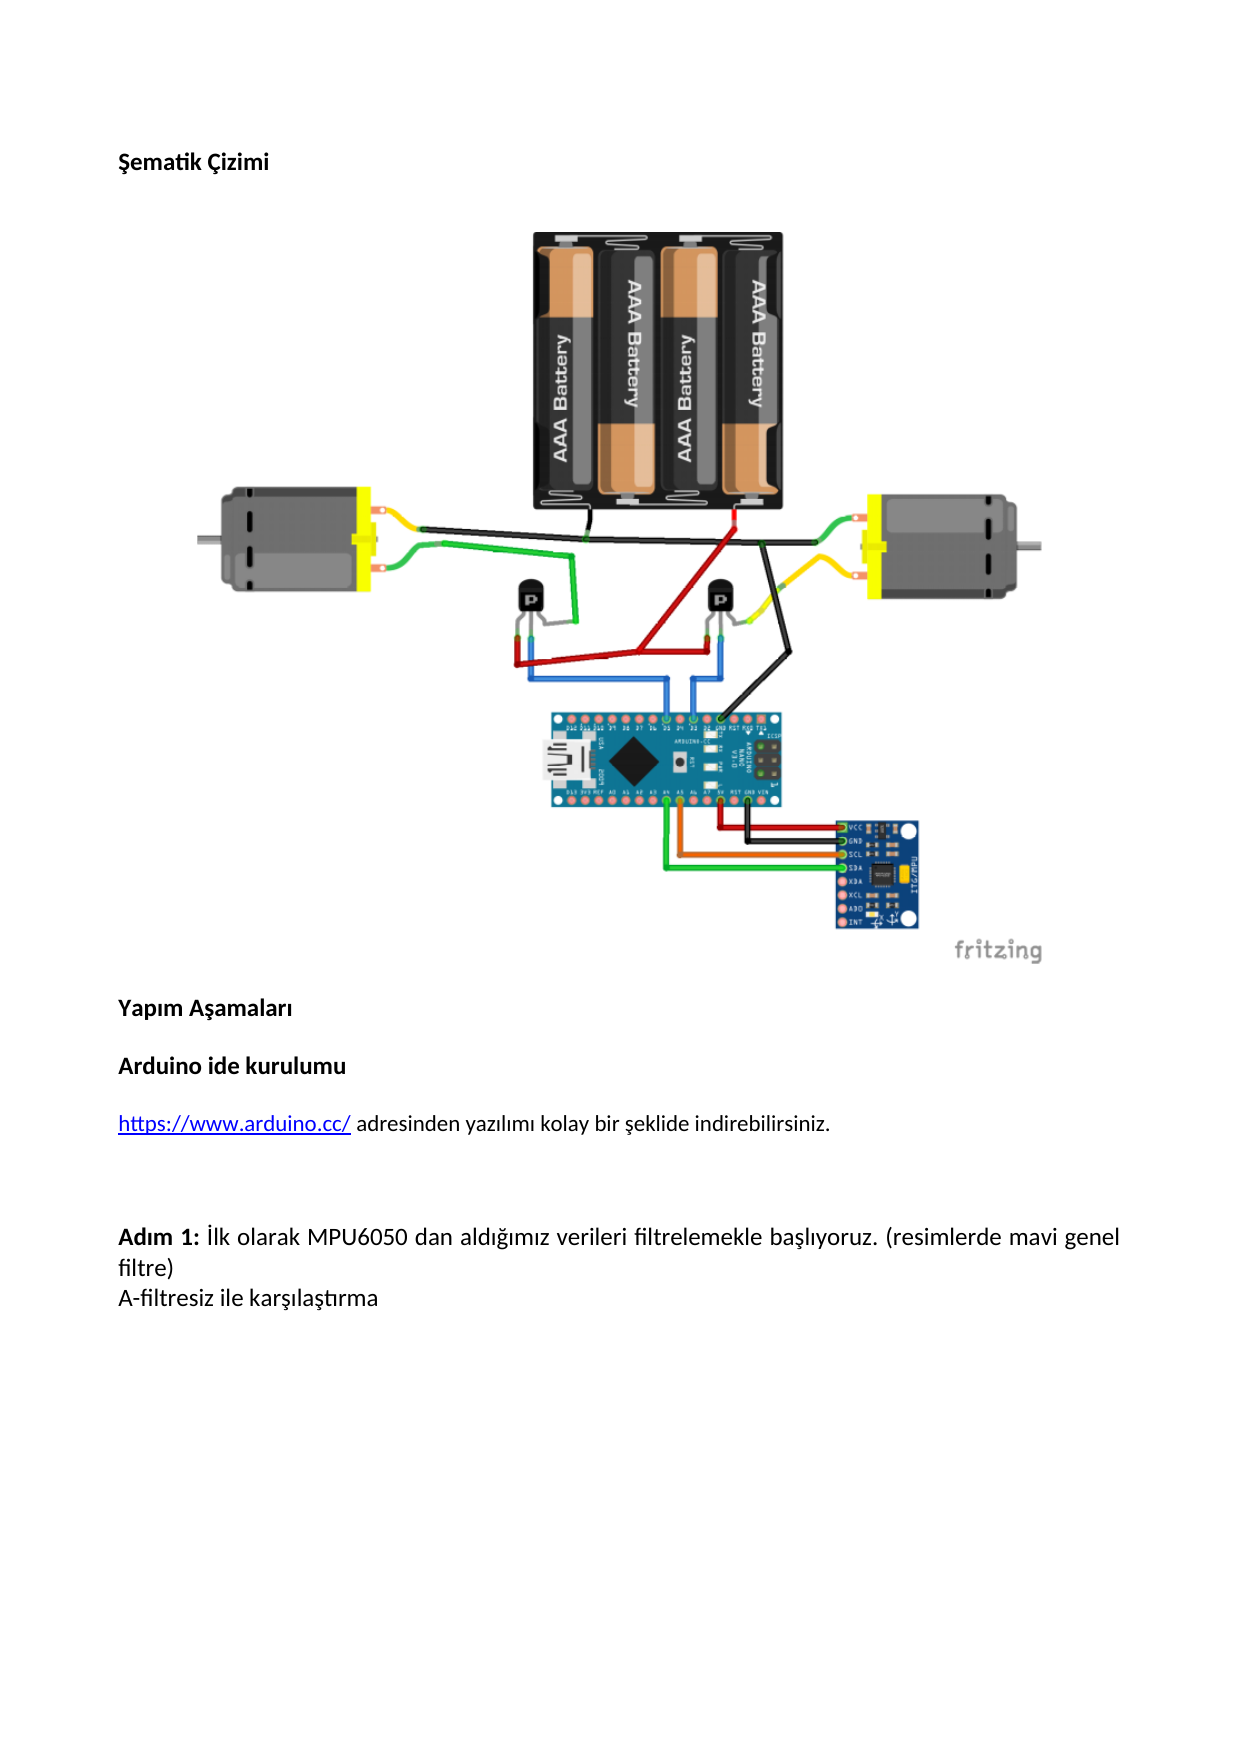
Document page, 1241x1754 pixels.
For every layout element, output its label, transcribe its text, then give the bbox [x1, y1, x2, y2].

text Şematik Çizimi [118, 146, 1122, 177]
text Arduino ide kurulumu [118, 1051, 1122, 1081]
text A-filtresiz ile karşılaştırma [118, 1282, 1122, 1313]
text Yapım Aşamaları [118, 992, 1122, 1022]
text https://www.arduino.cc/ adresinden yazılımı kolay bir şeklide indirebilirsiniz. [118, 1109, 1122, 1137]
text Adım 1: İlk olarak MPU6050 dan aldığımız verileri filtrelemekle başlıyoruz. (resimlerde mavi genel filtre) [118, 1221, 1122, 1282]
